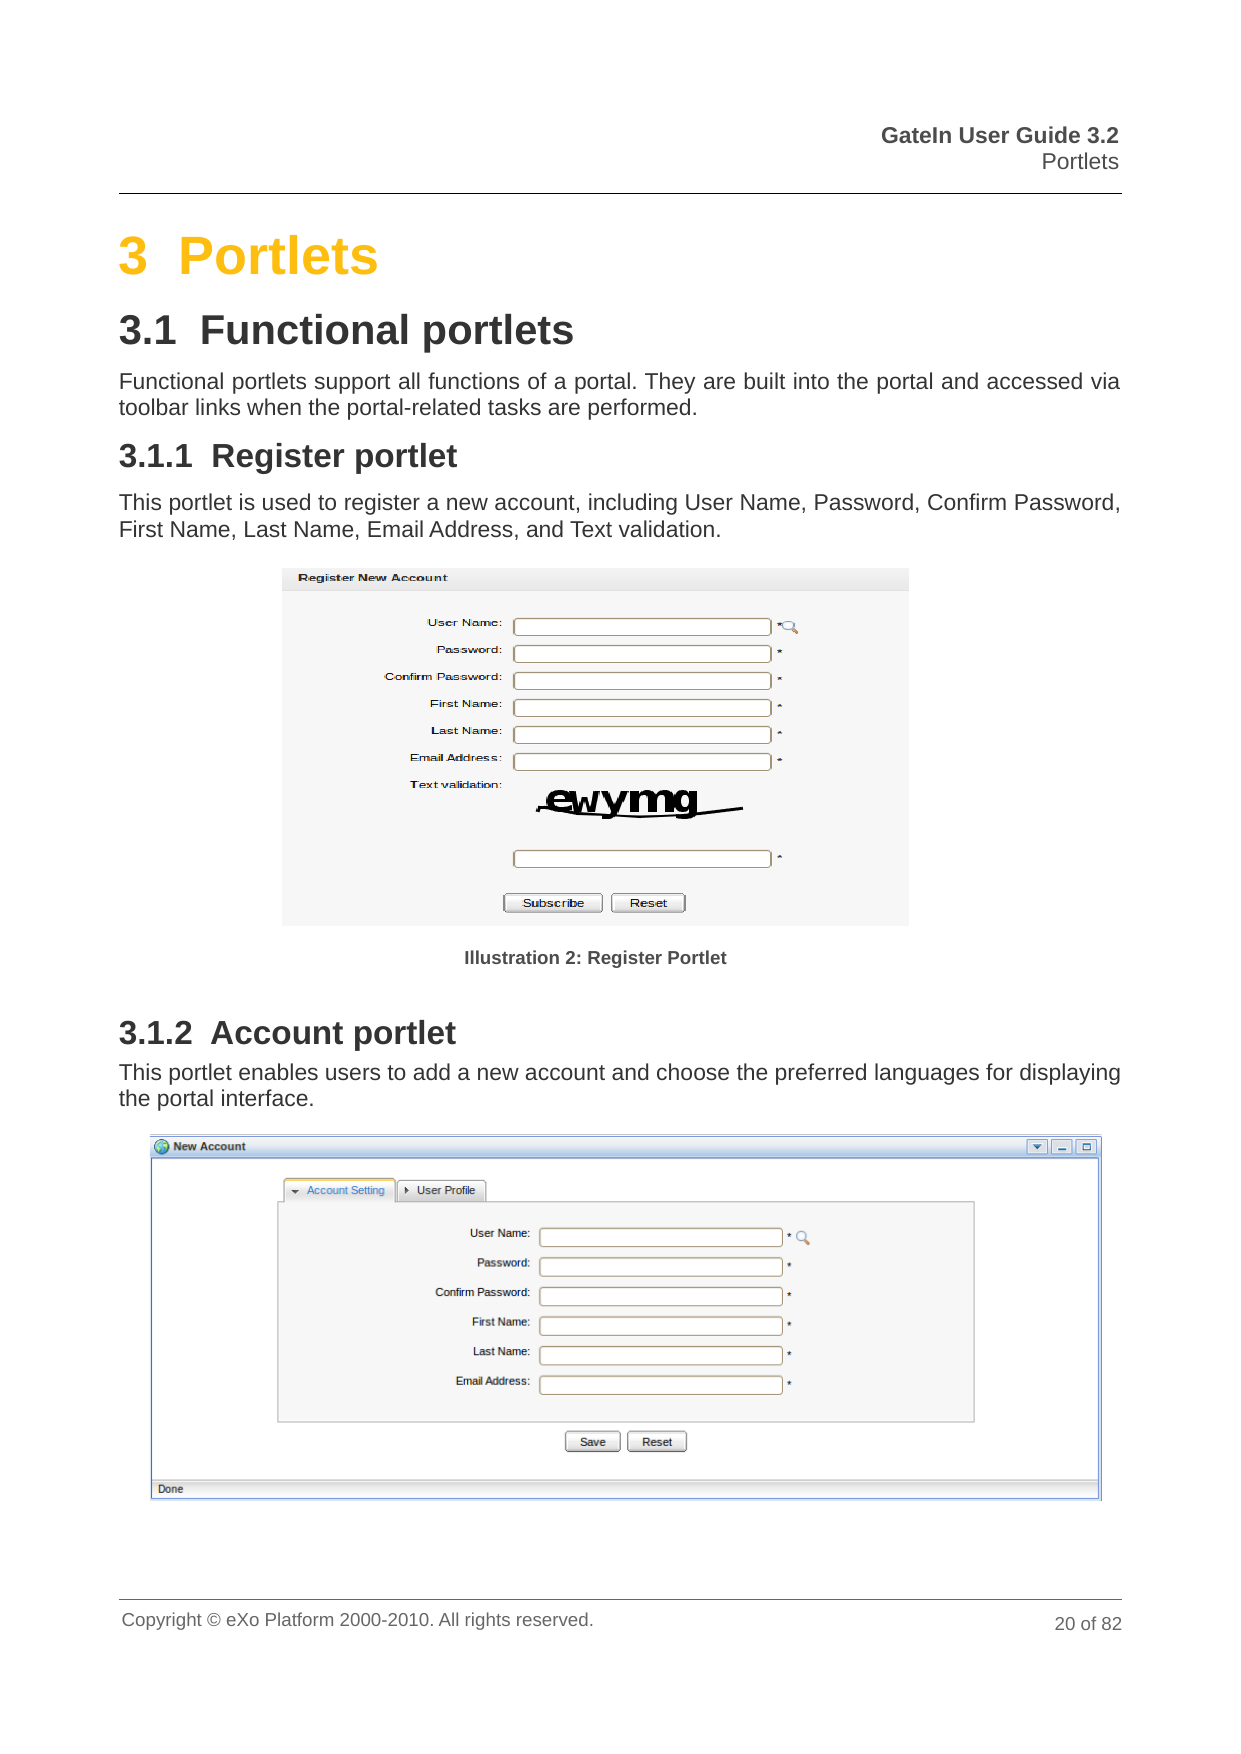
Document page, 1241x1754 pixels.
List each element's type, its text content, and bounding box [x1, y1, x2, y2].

text This portlet is used to register a new account, including User Name, Password, Confirm Password, First Name, Last Name, Email Address, and Text validation. [118, 489, 1122, 542]
picture [281, 568, 909, 926]
subtitle Functional portlets [118, 305, 1122, 353]
picture [149, 1134, 1102, 1501]
subtitle Portlets [118, 223, 1122, 286]
text Functional portlets support all functions of a portal. They are built into the portal and accessed via toolbar links when the portal-related tasks are performed. [118, 368, 1122, 421]
list This portlet enables users to add a new account and choose the preferred languages for displaying the portal interface. [81, 1059, 1122, 1111]
text Illustration 2: Register Portlet [282, 926, 909, 968]
subtitle Account portlet [118, 1013, 1122, 1051]
subtitle Register portlet [118, 436, 1122, 474]
